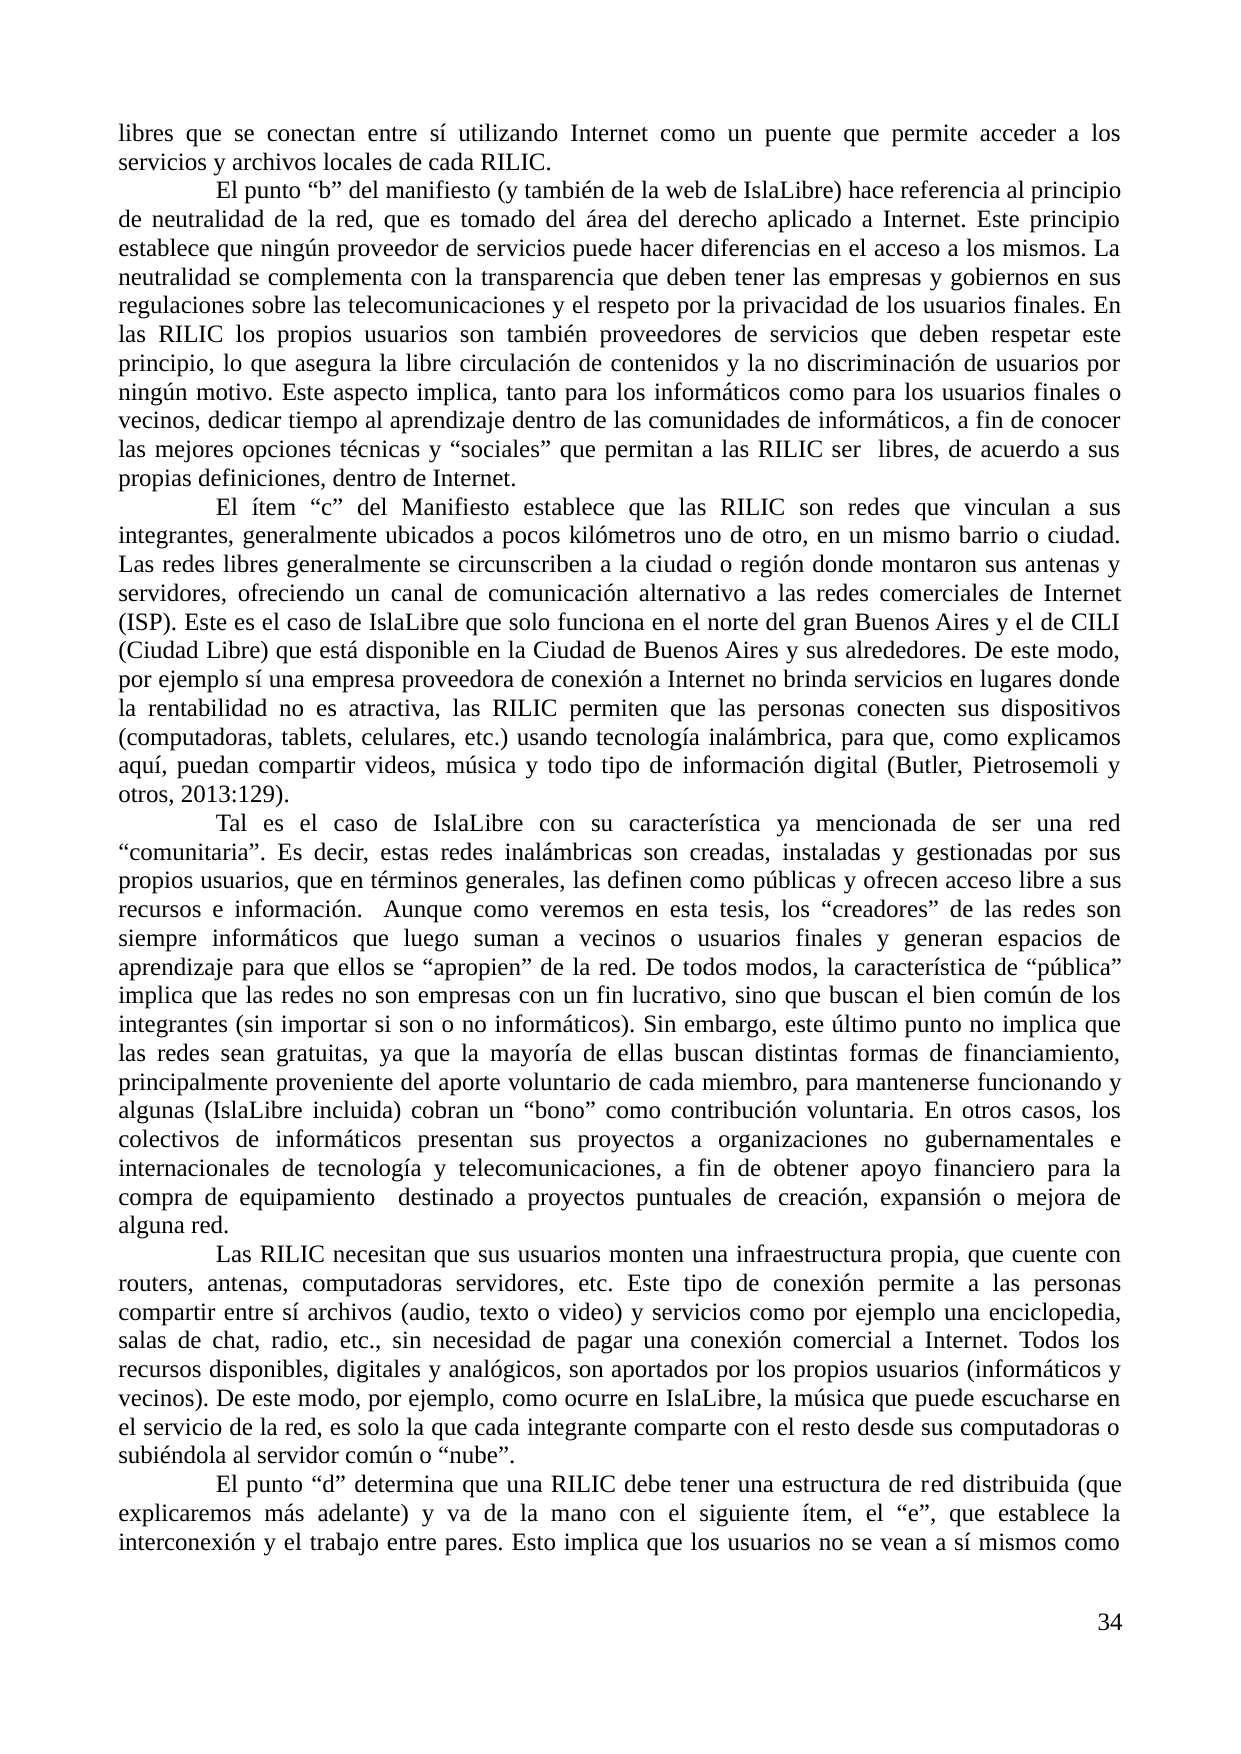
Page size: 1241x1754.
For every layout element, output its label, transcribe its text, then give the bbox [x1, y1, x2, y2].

text El punto “b” del manifiesto (y también de la web de IslaLibre) hace referencia al principio de neutralidad de la red, que es tomado del área del derecho aplicado a Internet. Este principio establece que ningún proveedor de servicios puede hacer diferencias en el acceso a los mismos. La neutralidad se complementa con la transparencia que deben tener las empresas y gobiernos en sus regulaciones sobre las telecomunicaciones y el respeto por la privacidad de los usuarios finales. En las RILIC los propios usuarios son también proveedores de servicios que deben respetar este principio, lo que asegura la libre circulación de contenidos y la no discriminación de usuarios por ningún motivo. Este aspecto implica, tanto para los informáticos como para los usuarios finales o vecinos, dedicar tiempo al aprendizaje dentro de las comunidades de informáticos, a fin de conocer las mejores opciones técnicas y “sociales” que permitan a las RILIC ser libres, de acuerdo a sus propias definiciones, dentro de Internet. [118, 176, 1122, 492]
text Tal es el caso de IslaLibre con su característica ya mencionada de ser una red “comunitaria”. Es decir, estas redes inalámbricas son creadas, instaladas y gestionadas por sus propios usuarios, que en términos generales, las definen como públicas y ofrecen acceso libre a sus recursos e información. Aunque como veremos en esta tesis, los “creadores” de las redes son siempre informáticos que luego suman a vecinos o usuarios finales y generan espacios de aprendizaje para que ellos se “apropien” de la red. De todos modos, la característica de “pública” implica que las redes no son empresas con un fin lucrativo, sino que buscan el bien común de los integrantes (sin importar si son o no informáticos). Sin embargo, este último punto no implica que las redes sean gratuitas, ya que la mayoría de ellas buscan distintas formas de financiamiento, principalmente proveniente del aporte voluntario de cada miembro, para mantenerse funcionando y algunas (IslaLibre incluida) cobran un “bono” como contribución voluntaria. En otros casos, los colectivos de informáticos presentan sus proyectos a organizaciones no gubernamentales e internacionales de tecnología y telecomunicaciones, a fin de obtener apoyo financiero para la compra de equipamiento destinado a proyectos puntuales de creación, expansión o mejora de alguna red. [118, 808, 1122, 1239]
text libres que se conectan entre sí utilizando Internet como un puente que permite acceder a los servicios y archivos locales de cada RILIC. [118, 118, 1122, 176]
text Las RILIC necesitan que sus usuarios monten una infraestructura propia, que cuente con routers, antenas, computadoras servidores, etc. Este tipo de conexión permite a las personas compartir entre sí archivos (audio, texto o video) y servicios como por ejemplo una enciclopedia, salas de chat, radio, etc., sin necesidad de pagar una conexión comercial a Internet. Todos los recursos disponibles, digitales y analógicos, son aportados por los propios usuarios (informáticos y vecinos). De este modo, por ejemplo, como ocurre en IslaLibre, la música que puede escucharse en el servicio de la red, es solo la que cada integrante comparte con el resto desde sus computadoras o subiéndola al servidor común o “nube”. [118, 1239, 1122, 1469]
text El ítem “c” del Manifiesto establece que las RILIC son redes que vinculan a sus integrantes, generalmente ubicados a pocos kilómetros uno de otro, en un mismo barrio o ciudad. Las redes libres generalmente se circunscriben a la ciudad o región donde montaron sus antenas y servidores, ofreciendo un canal de comunicación alternativo a las redes comerciales de Internet (ISP). Este es el caso de IslaLibre que solo funciona en el norte del gran Buenos Aires y el de CILI (Ciudad Libre) que está disponible en la Ciudad de Buenos Aires y sus alrededores. De este modo, por ejemplo sí una empresa proveedora de conexión a Internet no brinda servicios en lugares donde la rentabilidad no es atractiva, las RILIC permiten que las personas conecten sus dispositivos (computadoras, tablets, celulares, etc.) usando tecnología inalámbrica, para que, como explicamos aquí, puedan compartir videos, música y todo tipo de información digital (Butler, Pietrosemoli y otros, 2013:129). [118, 492, 1122, 808]
text El punto “d” determina que una RILIC debe tener una estructura de red distribuida (que explicaremos más adelante) y va de la mano con el siguiente ítem, el “e”, que establece la interconexión y el trabajo entre pares. Esto implica que los usuarios no se vean a sí mismos como [118, 1469, 1122, 1556]
